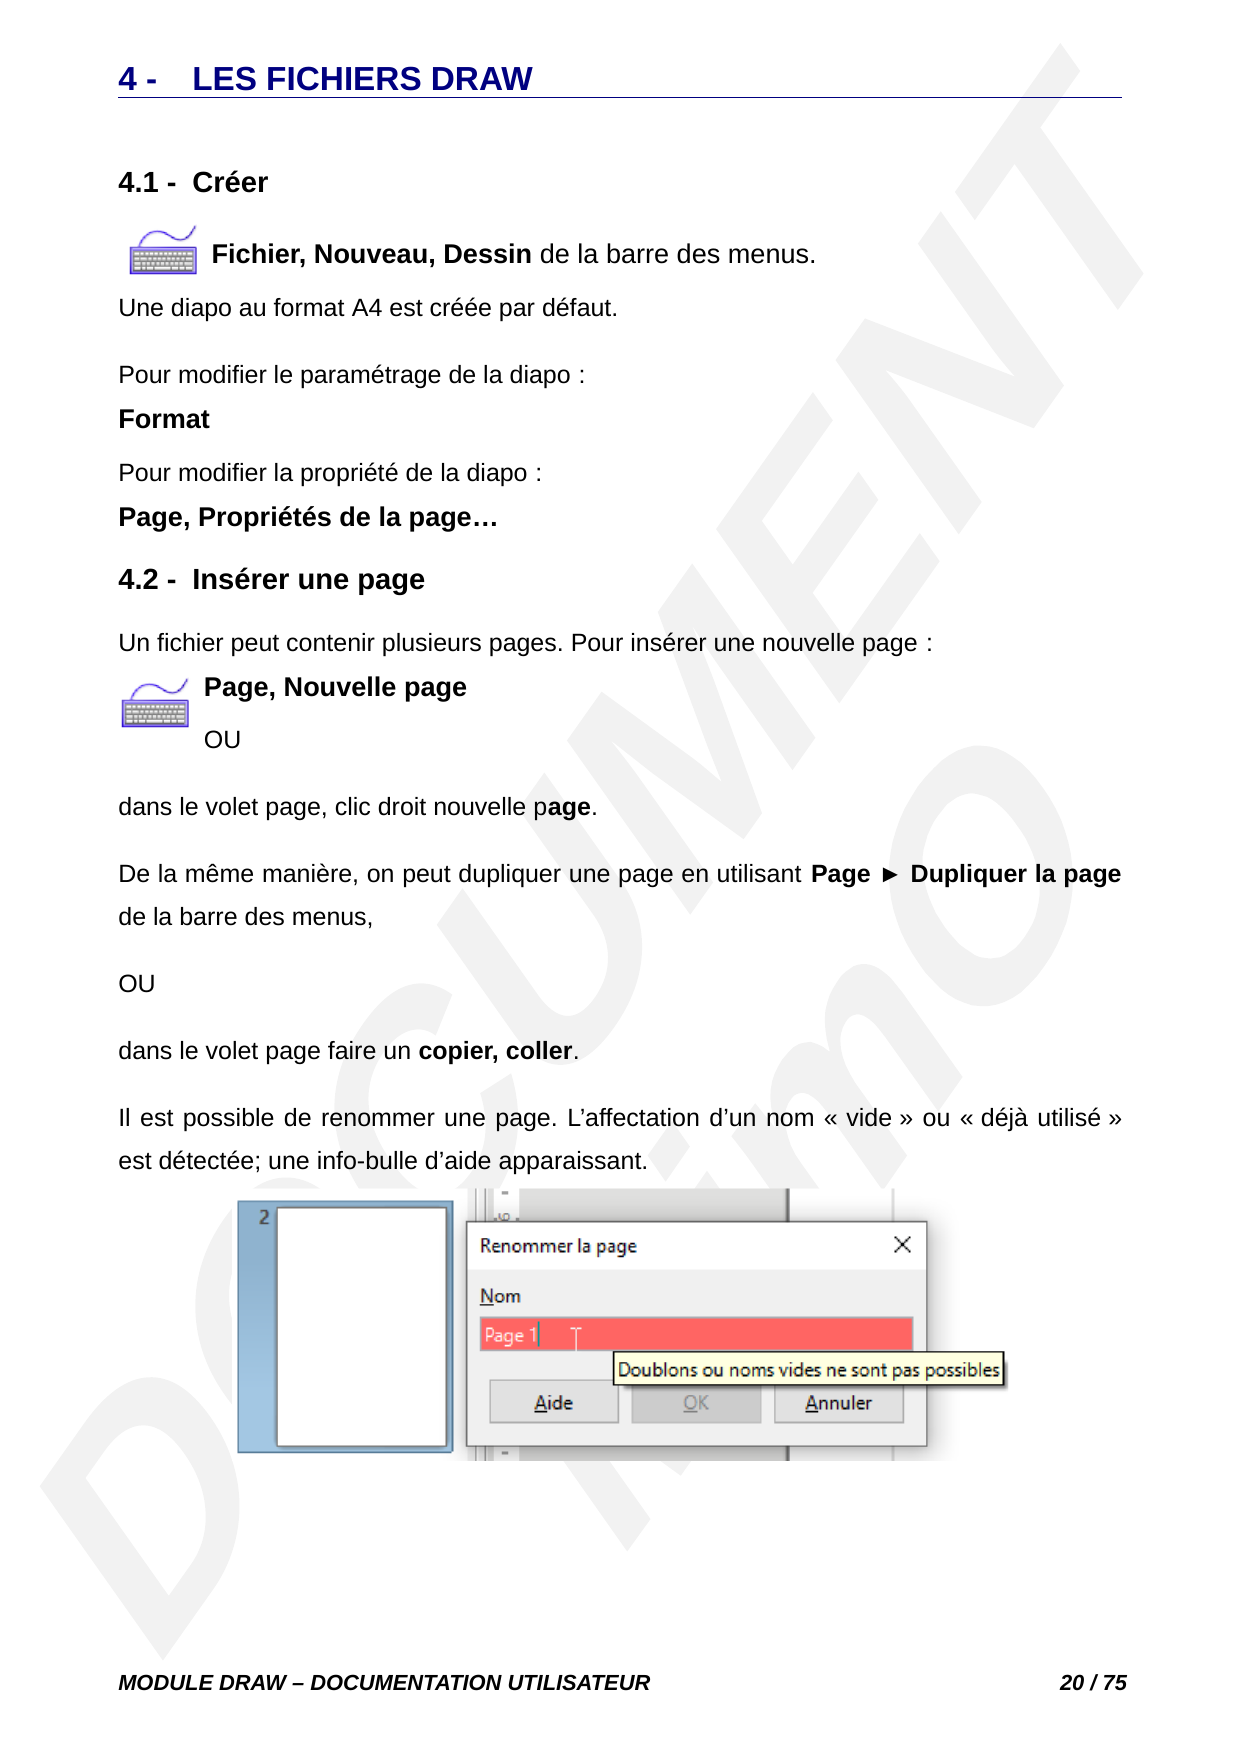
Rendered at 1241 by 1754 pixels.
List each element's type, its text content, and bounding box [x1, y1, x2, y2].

picture [125, 213, 200, 289]
text Fichier, Nouveau, Dessin de la barre des menus. [200, 238, 1122, 270]
text Page, Nouvelle page [192, 671, 1122, 702]
text Page, Propriétés de la page… [118, 501, 1122, 533]
text dans le volet page, clic droit nouvelle page. [118, 792, 1122, 821]
text Pour modifier le paramétrage de la diapo : [118, 360, 1122, 389]
picture [232, 1188, 1009, 1461]
subtitle Les fichiers Draw [118, 59, 1122, 97]
text Format [118, 403, 1122, 434]
text OU [118, 969, 1122, 998]
picture [117, 666, 192, 742]
text De la même manière, on peut dupliquer une page en utilisant Page ► Dupliquer la page de la barre des menus, [118, 859, 1122, 931]
subtitle Insérer une page [118, 562, 1122, 596]
subtitle Créer [118, 166, 1122, 199]
text Un fichier peut contenir plusieurs pages. Pour insérer une nouvelle page : [118, 627, 1122, 656]
text dans le volet page faire un copier, coller. [118, 1036, 1122, 1064]
text OU [118, 726, 1122, 754]
text Il est possible de renommer une page. L’affectation d’un nom « vide » ou « déjà utilisé » est détectée; une info-bulle d’aide apparaissant. [118, 1102, 1122, 1174]
text Une diapo au format A4 est créée par défaut. [118, 293, 1122, 322]
text Pour modifier la propriété de la diapo : [118, 458, 1122, 487]
